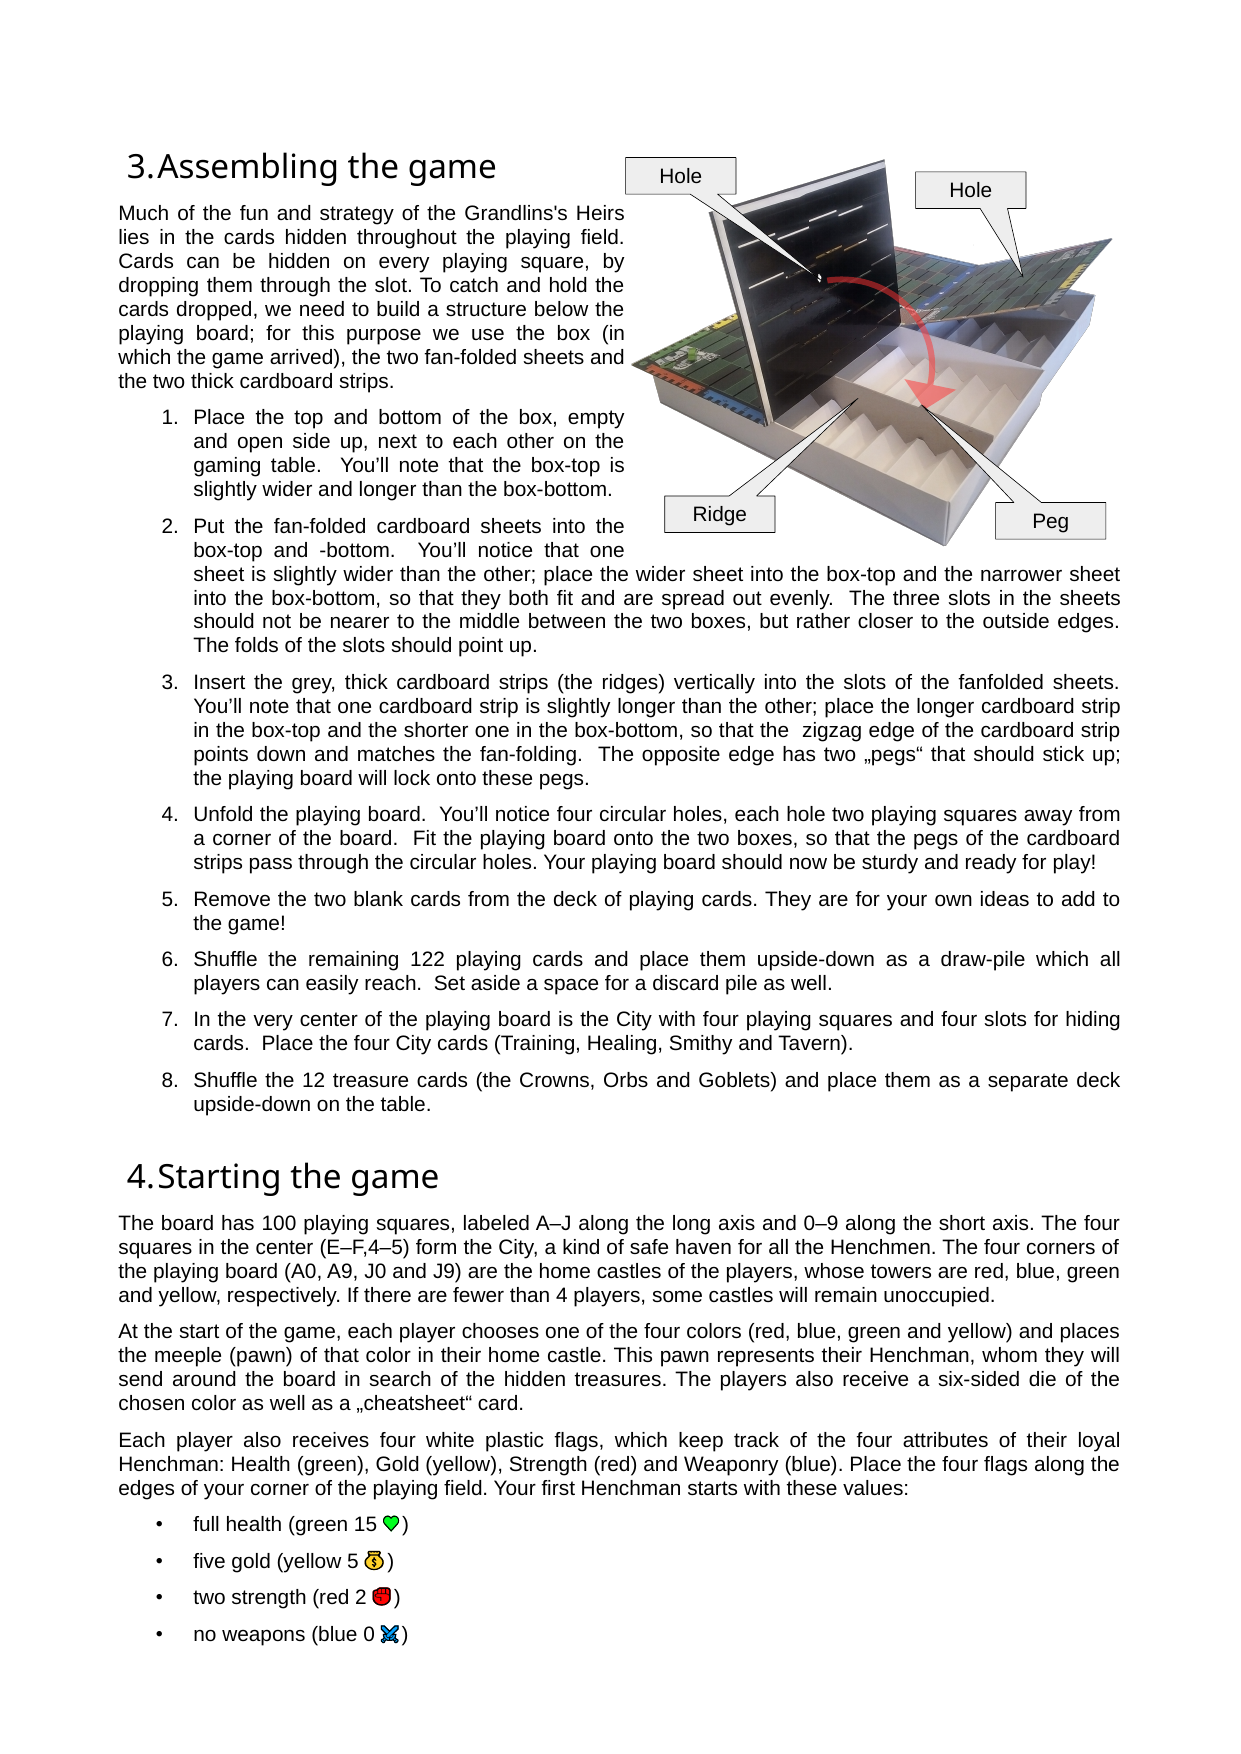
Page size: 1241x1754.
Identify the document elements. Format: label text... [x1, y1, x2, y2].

list Remove the two blank cards from the deck of playing cards. They are for your own ideas to add to the game! [156, 886, 1122, 934]
list Unfold the playing board. You’ll notice four circular holes, each hole two playing squares away from a corner of the board. Fit the playing board onto the two boxes, so that the pegs of the cardboard strips pass through the circular holes. Your playing board should now be sturdy and ready for play! [156, 802, 1122, 874]
subtitle Starting the game [118, 1153, 1122, 1198]
text Much of the fun and strategy of the Grandlins's Heirs lies in the cards hidden throughout the playing field. Cards can be hidden on every playing square, by dropping them through the slot. To catch and hold the cards dropped, we need to build a structure below the playing board; for this purpose we use the box (in which the game arrived), the two fan-folded sheets and the two thick cardboard strips. [118, 201, 625, 393]
list two strength (red 2 ) [156, 1585, 1122, 1609]
list Shuffle the remaining 122 playing cards and place them upside-down as a draw-pile which all players can easily reach. Set aside a space for a discard pile as well. [156, 947, 1122, 995]
list Shuffle the 12 treasure cards (the Crowns, Orbs and Goblets) and place them as a separate deck upside-down on the table. [156, 1068, 1122, 1116]
text At the start of the game, each player chooses one of the four colors (red, blue, green and yellow) and places the meeple (pawn) of that color in their home castle. This pawn represents their Henchman, whom they will send around the board in search of the hidden treasures. The players also receive a six-sided die of the chosen color as well as a „cheatsheet“ card. [118, 1319, 1122, 1415]
list Insert the grey, thick cardboard strips (the ridges) vertically into the slots of the fanfolded sheets. You’ll note that one cardboard strip is slightly longer than the other; place the longer cardboard strip in the box-top and the shorter one in the box-bottom, so that the zigzag edge of the cardboard strip points down and matches the fan-folding. The opposite edge has two „pegs“ that should stick up; the playing board will lock onto these pegs. [156, 670, 1122, 789]
list Put the fan-folded cardboard sheets into the box-top and -bottom. You’ll notice that one sheet is slightly wider than the other; place the wider sheet into the box-top and the narrower sheet into the box-bottom, so that they both fit and are spread out evenly. The three slots in the sheets should not be nearer to the middle between the two boxes, but rather closer to the outside edges. The folds of the slots should point up. [156, 513, 1122, 657]
list In the very center of the playing board is the City with four playing squares and four slots for hiding cards. Place the four City cards (Training, Healing, Smithy and Tavern). [156, 1007, 1122, 1055]
list Place the top and bottom of the box, empty and open side up, next to each other on the gaming table. You’ll note that the box-top is slightly wider and longer than the box-bottom. [156, 405, 625, 501]
text The board has 100 playing squares, labeled A–J along the long axis and 0–9 along the short axis. The four squares in the center (E–F,4–5) form the City, a kind of safe haven for all the Henchmen. The four corners of the playing board (A0, A9, J0 and J9) are the home castles of the players, whose towers are red, blue, green and yellow, respectively. If there are fewer than 4 players, some castles will remain unoccupied. [118, 1211, 1122, 1307]
subtitle Assembling the game [118, 143, 1122, 188]
text Each player also receives four white plastic flags, which keep track of the four attributes of their loyal Henchman: Health (green), Gold (yellow), Strength (red) and Weaponry (blue). Place the four flags along the edges of your corner of the playing field. Your first Henchman starts with these values: [118, 1428, 1122, 1499]
list no weapons (blue 0 ) [156, 1622, 1122, 1646]
picture [625, 157, 1119, 553]
list five gold (yellow 5 ) [156, 1549, 1122, 1573]
list full health (green 15 ) [156, 1512, 1122, 1536]
